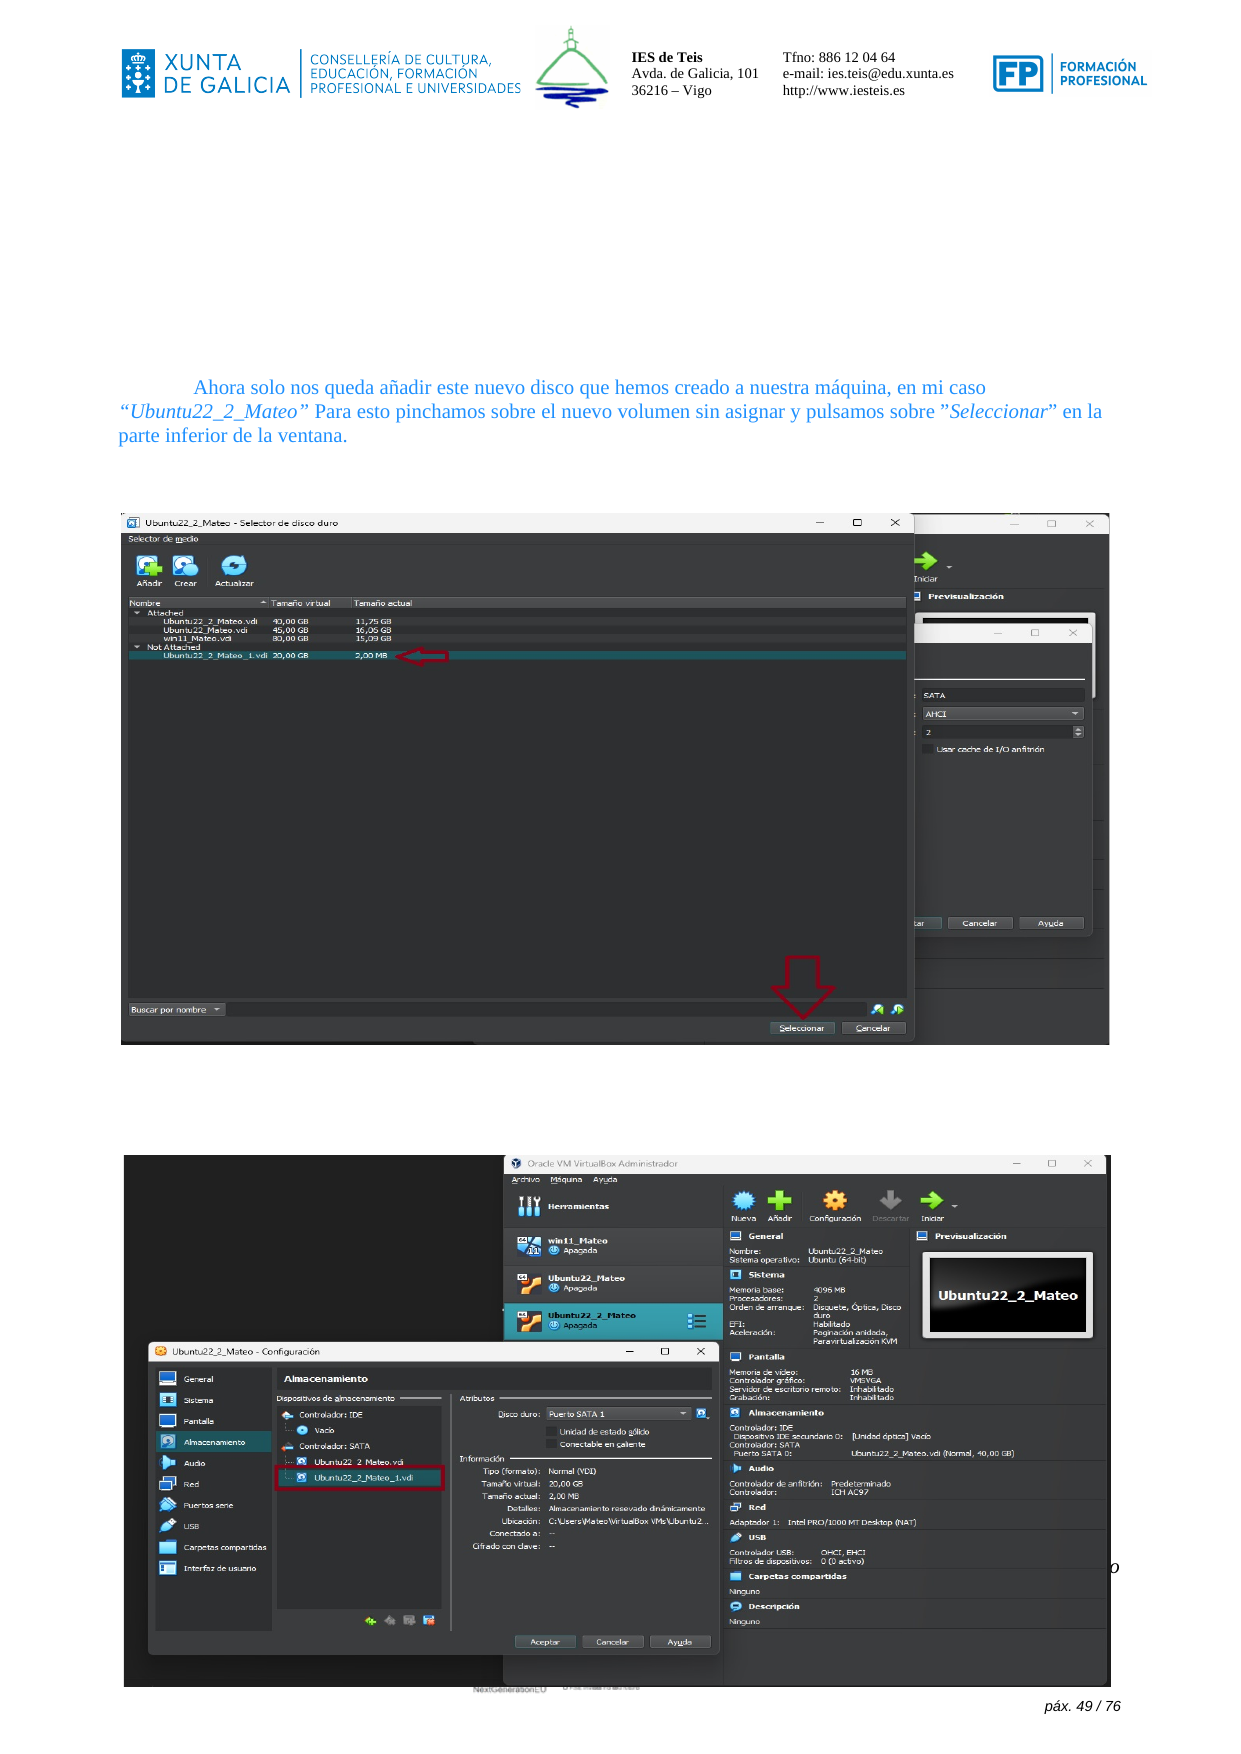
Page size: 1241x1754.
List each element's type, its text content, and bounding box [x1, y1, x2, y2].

text Ahora solo nos queda añadir este nuevo disco que hemos creado a nuestra máquina, en mi caso “Ubuntu22_2_Mateo” Para esto pinchamos sobre el nuevo volumen sin asignar y pulsamos sobre ”Seleccionar” en la parte inferior de la ventana. [118, 374, 1122, 447]
picture [123, 1155, 1111, 1700]
picture [534, 25, 611, 110]
picture [989, 50, 1153, 97]
picture [121, 513, 1110, 1045]
picture [121, 49, 521, 98]
